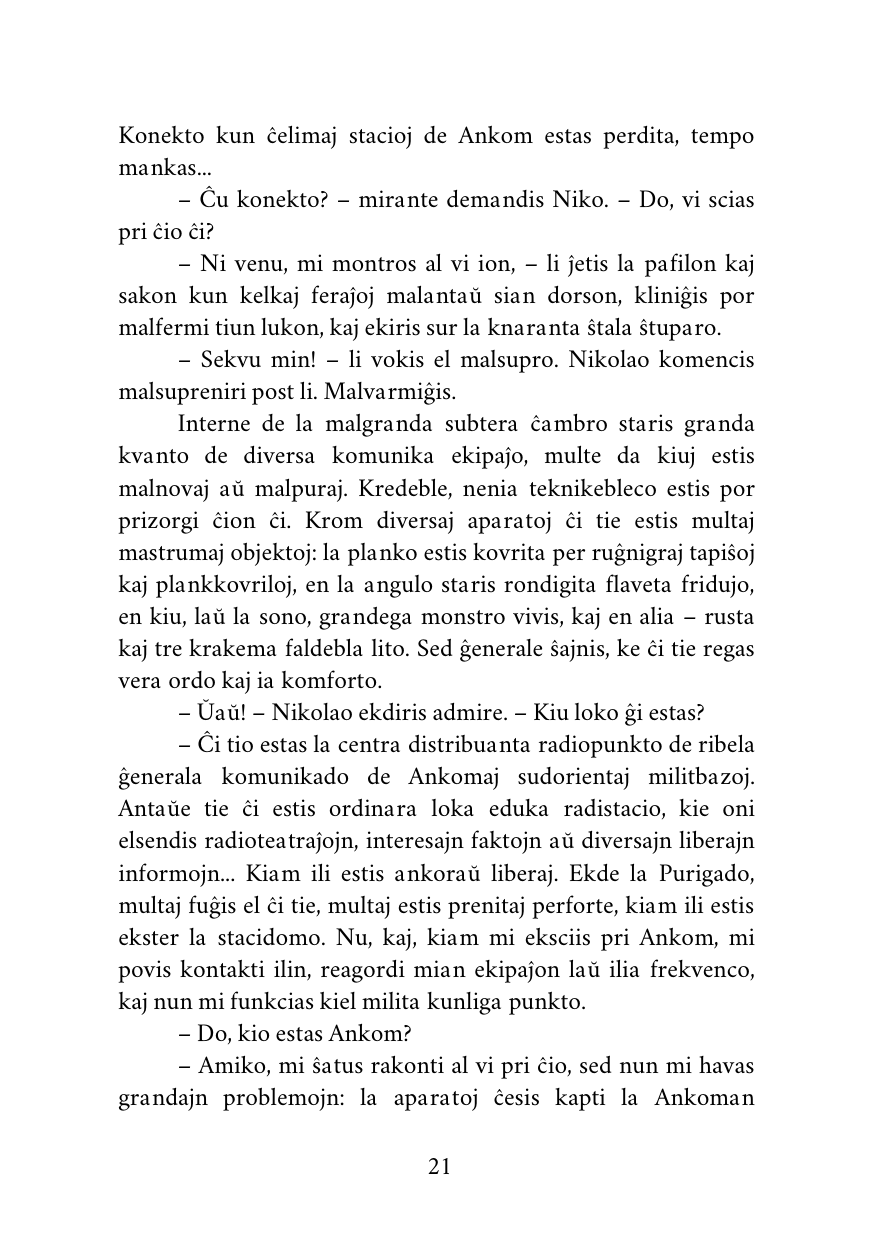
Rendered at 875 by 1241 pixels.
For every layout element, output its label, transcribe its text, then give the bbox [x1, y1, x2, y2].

text – Ĉu konekto? – mirante demandis Niko. – Do, vi scias pri ĉio ĉi? [118, 182, 756, 246]
text – Ni venu, mi montros al vi ion, – li ĵetis la pafilon kaj sakon kun kelkaj feraĵoj malantaŭ sian dorson, kliniĝis por malfermi tiun lukon, kaj ekiris sur la knaranta ŝtala ŝtuparo. [118, 246, 756, 343]
text Interne de la malgranda subtera ĉambro staris granda kvanto de diversa komunika ekipaĵo, multe da kiuj estis malnovaj aŭ malpuraj. Kredeble, nenia teknikebleco estis por prizorgi ĉion ĉi. Krom diversaj aparatoj ĉi tie estis multaj mastrumaj objektoj: la planko estis kovrita per ruĝnigraj tapiŝoj kaj plankkovriloj, en la angulo staris rondigita flaveta fridujo, en kiu, laŭ la sono, grandega monstro vivis, kaj en alia – rusta kaj tre krakema faldebla lito. Sed ĝenerale ŝajnis, ke ĉi tie regas vera ordo kaj ia komforto. [118, 407, 756, 696]
text – Amiko, mi ŝatus rakonti al vi pri ĉio, sed nun mi havas grandajn problemojn: la aparatoj ĉesis kapti la Ankoman [118, 1048, 756, 1113]
text – Ĉi tio estas la centra distribuanta radiopunkto de ribela ĝenerala komunikado de Ankomaj sudorientaj militbazoj. Antaŭe tie ĉi estis ordinara loka eduka radistacio, kie oni elsendis radioteatraĵojn, interesajn faktojn aŭ diversajn liberajn informojn... Kiam ili estis ankoraŭ liberaj. Ekde la Purigado, multaj fuĝis el ĉi tie, multaj estis prenitaj perforte, kiam ili estis ekster la stacidomo. Nu, kaj, kiam mi eksciis pri Ankom, mi povis kontakti ilin, reagordi mian ekipaĵon laŭ ilia frekvenco, kaj nun mi funkcias kiel milita kunliga punkto. [118, 728, 756, 1016]
text Konekto kun ĉelimaj stacioj de Ankom estas perdita, tempo mankas... [118, 118, 756, 182]
text – Ŭaŭ! – Nikolao ekdiris admire. – Kiu loko ĝi estas? [118, 696, 756, 728]
text – Sekvu min! – li vokis el malsupro. Nikolao komencis malsupreniri post li. Malvarmiĝis. [118, 343, 756, 407]
text – Do, kio estas Ankom? [118, 1016, 756, 1048]
